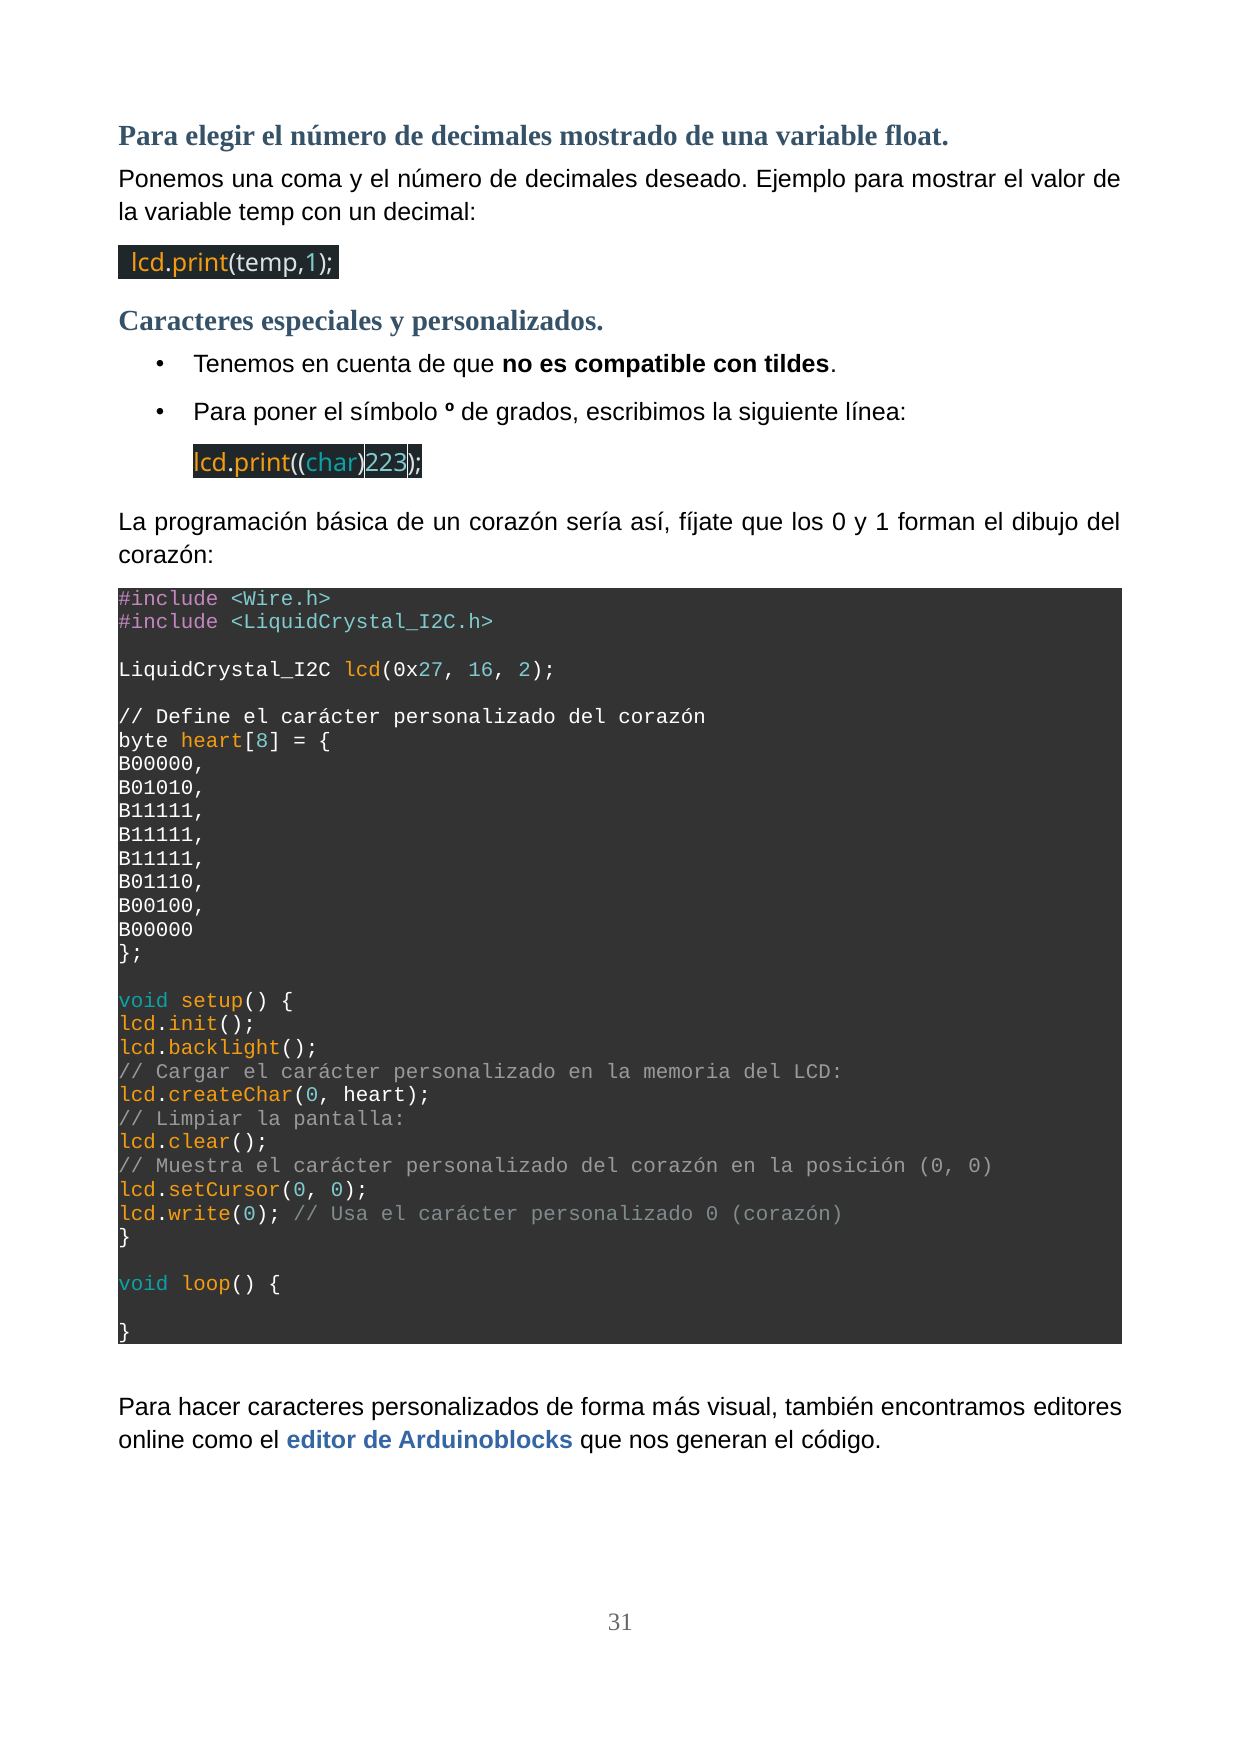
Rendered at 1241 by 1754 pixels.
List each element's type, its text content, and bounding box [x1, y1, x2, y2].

text // Cargar el carácter personalizado en la memoria del LCD: [118, 1061, 1122, 1084]
text byte heart[8] = { [118, 729, 1122, 753]
text } [118, 1321, 1122, 1344]
text #include <LiquidCrystal_I2C.h> [118, 611, 1122, 635]
text void setup() { [118, 990, 1122, 1013]
text B11111, [118, 824, 1122, 848]
list Tenemos en cuenta de que no es compatible con tildes. [156, 349, 1122, 378]
text lcd.write(0); // Usa el carácter personalizado 0 (corazón) [118, 1202, 1122, 1226]
text B11111, [118, 801, 1122, 824]
text B00000, [118, 753, 1122, 777]
text Para hacer caracteres personalizados de forma más visual, también encontramos editores online como el editor de Arduinoblocks que nos generan el código. [118, 1392, 1122, 1454]
text lcd.print(temp,1); [118, 245, 1122, 279]
text B01110, [118, 871, 1122, 895]
text B00100, [118, 895, 1122, 919]
text // Muestra el carácter personalizado del corazón en la posición (0, 0) [118, 1155, 1122, 1179]
text #include <Wire.h> [118, 588, 1122, 611]
text lcd.init(); [118, 1013, 1122, 1037]
text B00000 [118, 919, 1122, 942]
subtitle Caracteres especiales y personalizados. [118, 303, 1122, 336]
text // Limpiar la pantalla: [118, 1108, 1122, 1132]
subtitle Para elegir el número de decimales mostrado de una variable float. [118, 118, 1122, 152]
text lcd.backlight(); [118, 1037, 1122, 1061]
text La programación básica de un corazón sería así, fíjate que los 0 y 1 forman el dibujo del corazón: [118, 507, 1122, 569]
list lcd.print((char)223); [156, 444, 1122, 478]
text B11111, [118, 848, 1122, 871]
text lcd.createChar(0, heart); [118, 1084, 1122, 1108]
text void loop() { [118, 1273, 1122, 1297]
text lcd.setCursor(0, 0); [118, 1179, 1122, 1202]
text Ponemos una coma y el número de decimales deseado. Ejemplo para mostrar el valor de la variable temp con un decimal: [118, 164, 1122, 226]
text }; [118, 942, 1122, 966]
text // Define el carácter personalizado del corazón [118, 706, 1122, 729]
text LiquidCrystal_I2C lcd(0x27, 16, 2); [118, 659, 1122, 682]
list Para poner el símbolo º de grados, escribimos la siguiente línea: [156, 397, 1122, 425]
text lcd.clear(); [118, 1132, 1122, 1155]
text } [118, 1226, 1122, 1250]
text B01010, [118, 777, 1122, 801]
